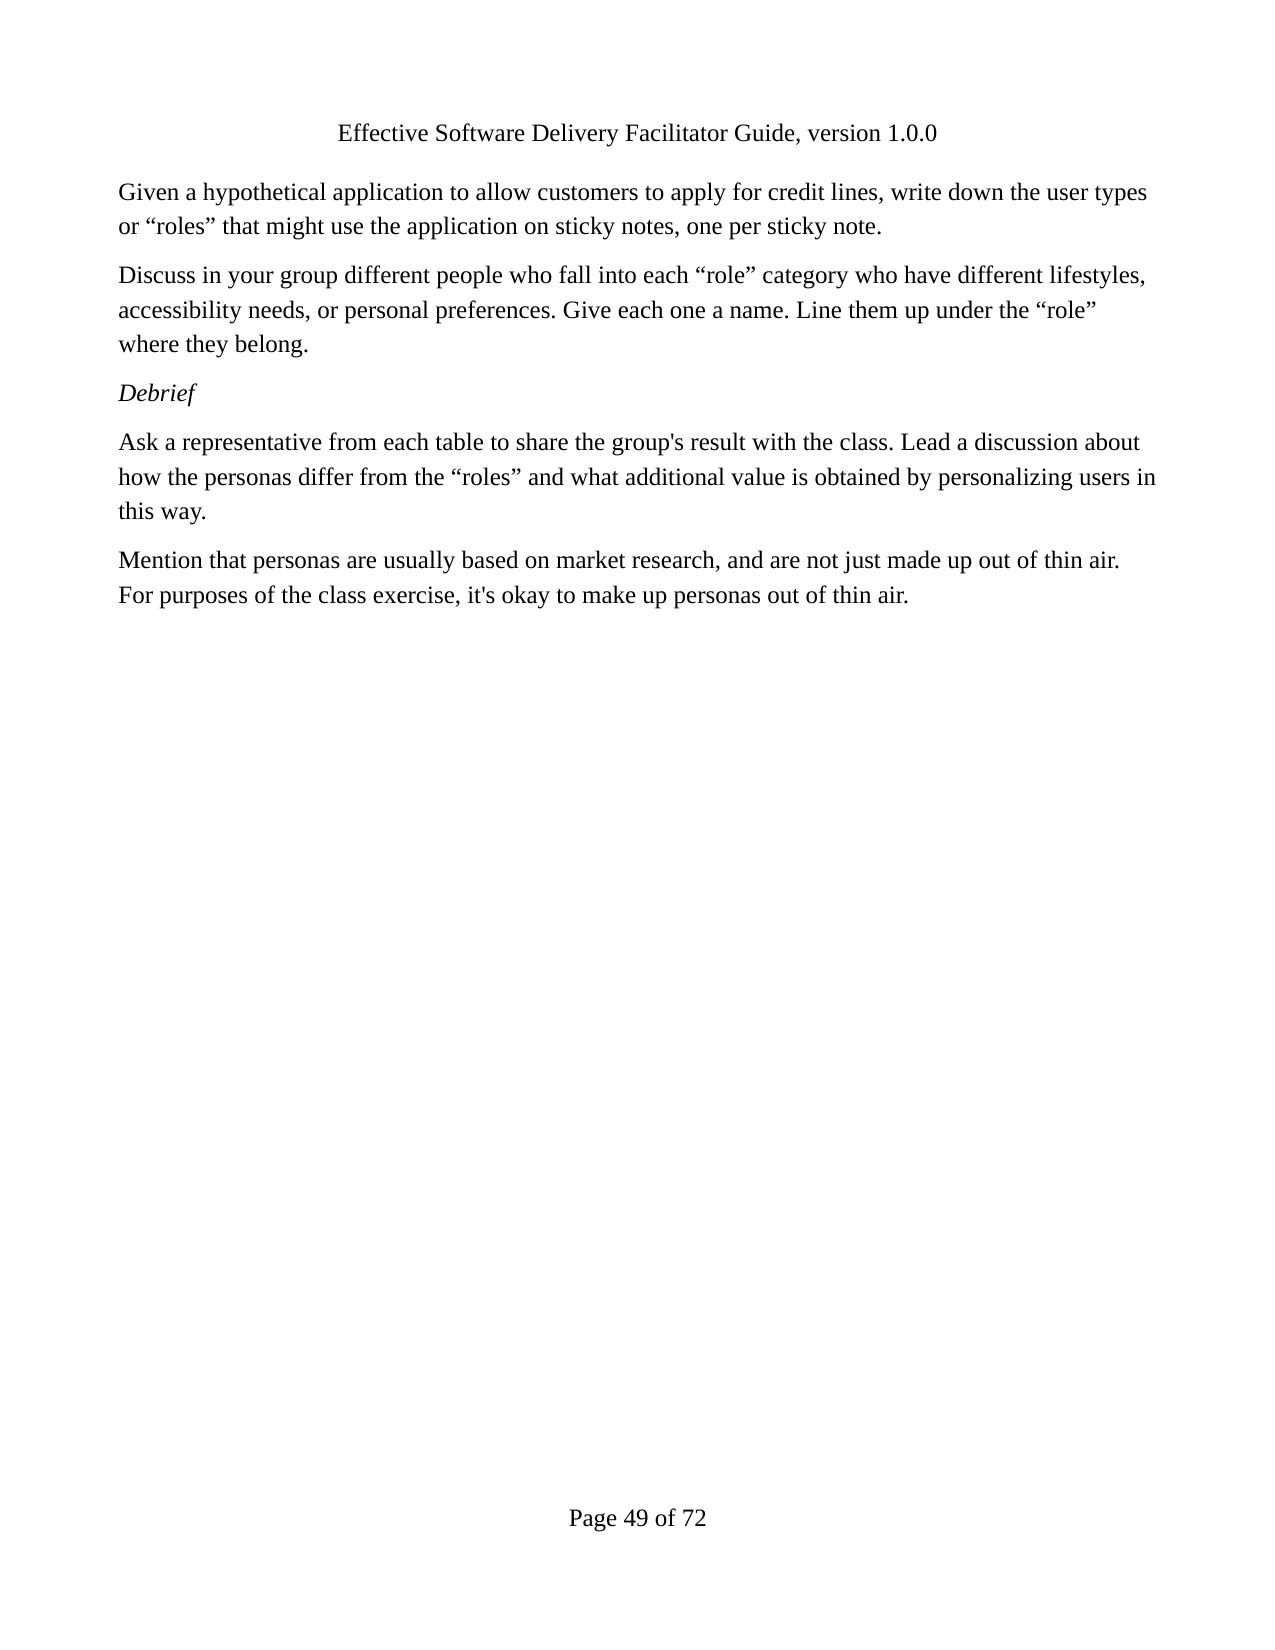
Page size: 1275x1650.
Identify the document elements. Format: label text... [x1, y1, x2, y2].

text Mention that personas are usually based on market research, and are not just made up out of thin air. For purposes of the class exercise, it's okay to make up personas out of thin air. [118, 546, 1157, 609]
text Debrief [118, 378, 1157, 407]
text Discuss in your group different people who fall into each “role” category who have different lifestyles, accessibility needs, or personal preferences. Give each one a name. Line them up under the “role” where they belong. [118, 260, 1157, 358]
text Ask a representative from each table to share the group's result with the class. Lead a discussion about how the personas differ from the “roles” and what additional value is obtained by personalizing users in this way. [118, 427, 1157, 525]
text Given a hypothetical application to allow customers to apply for credit lines, write down the user types or “roles” that might use the application on sticky notes, one per sticky note. [118, 177, 1157, 240]
